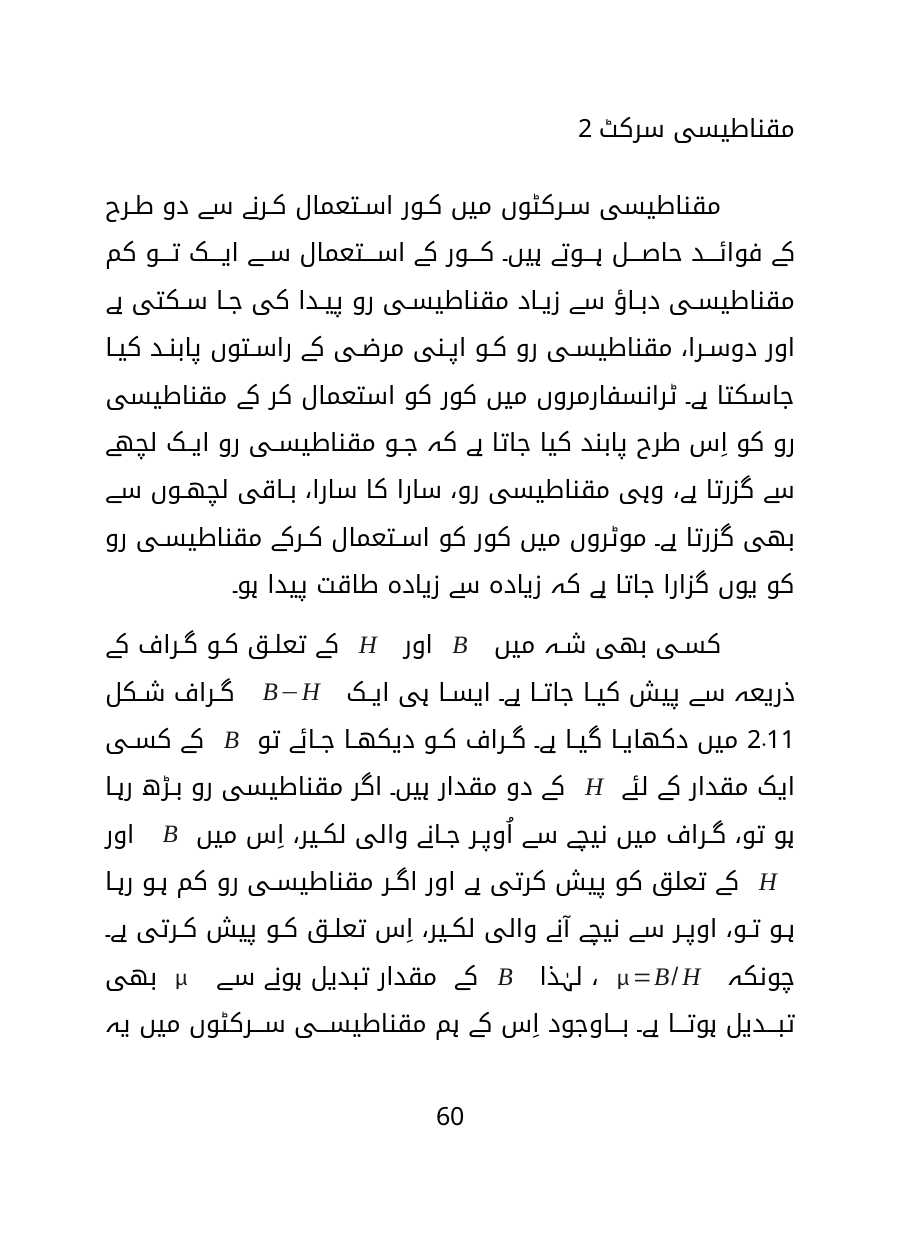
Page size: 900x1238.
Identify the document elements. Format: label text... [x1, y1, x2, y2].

text مقناطیسی سرکٹوں میں کور استعمال کرنے سے دو طرح کے فوائد حاصل ہوتے ہیں۔ کور کے استعمال سے ایک تو کم مقناطیسی دباؤ سے زیاد مقناطیسی رو پیدا کی جا سکتی ہے اور دوسرا، مقناطیسی رو کو اپنی مرضی کے راستوں پابند کیا جاسکتا ہے۔ ٹرانسفارمروں میں کور کو استعمال کر کے مقناطیسی رو کو اِس طرح پابند کیا جاتا ہے کہ جو مقناطیسی رو ایک لچھے سے گزرتا ہے، وہی مقناطیسی رو، سارا کا سارا، باقی لچھوں سے بھی گزرتا ہے۔ موٹروں میں کور کو استعمال کرکے مقناطیسی رو کو یوں گزارا جاتا ہے کہ زیادہ سے زیادہ طاقت پیدا ہو۔ [105, 182, 795, 609]
text کسی بھی شہ میں اور کے تعلق کو گراف کے ذریعہ سے پیش کیا جاتا ہے۔ ایسا ہی ایک گراف شکل 2.11 میں دکھایا گیا ہے۔ گراف کو دیکھا جائے توکے کسی ایک مقدار کے لئےکے دو مقدار ہیں۔ اگر مقناطیسی رو بڑھ رہا ہو تو، گراف میں نیچے سے اُوپر جانے والی لکیر، اِس میں اور کے تعلق کو پیش کرتی ہے اور اگر مقناطیسی رو کم ہو رہا ہو تو، اوپر سے نیچے آنے والی لکیر، اِس تعلق کو پیش کرتی ہے۔ چونکہ ، لہٰذا کے مقدار تبدیل ہونے سے بھی تبدیل ہوتا ہے۔ باوجود اِس کے ہم مقناطیسی سرکٹوں میں یہ تصور کرتے ہیں کہ ایک مقررہ ہے۔ یہ تصور کر لینے سے عموماً جواب پر زیادہ اصر نہیں پڑتا۔ [105, 621, 795, 1048]
